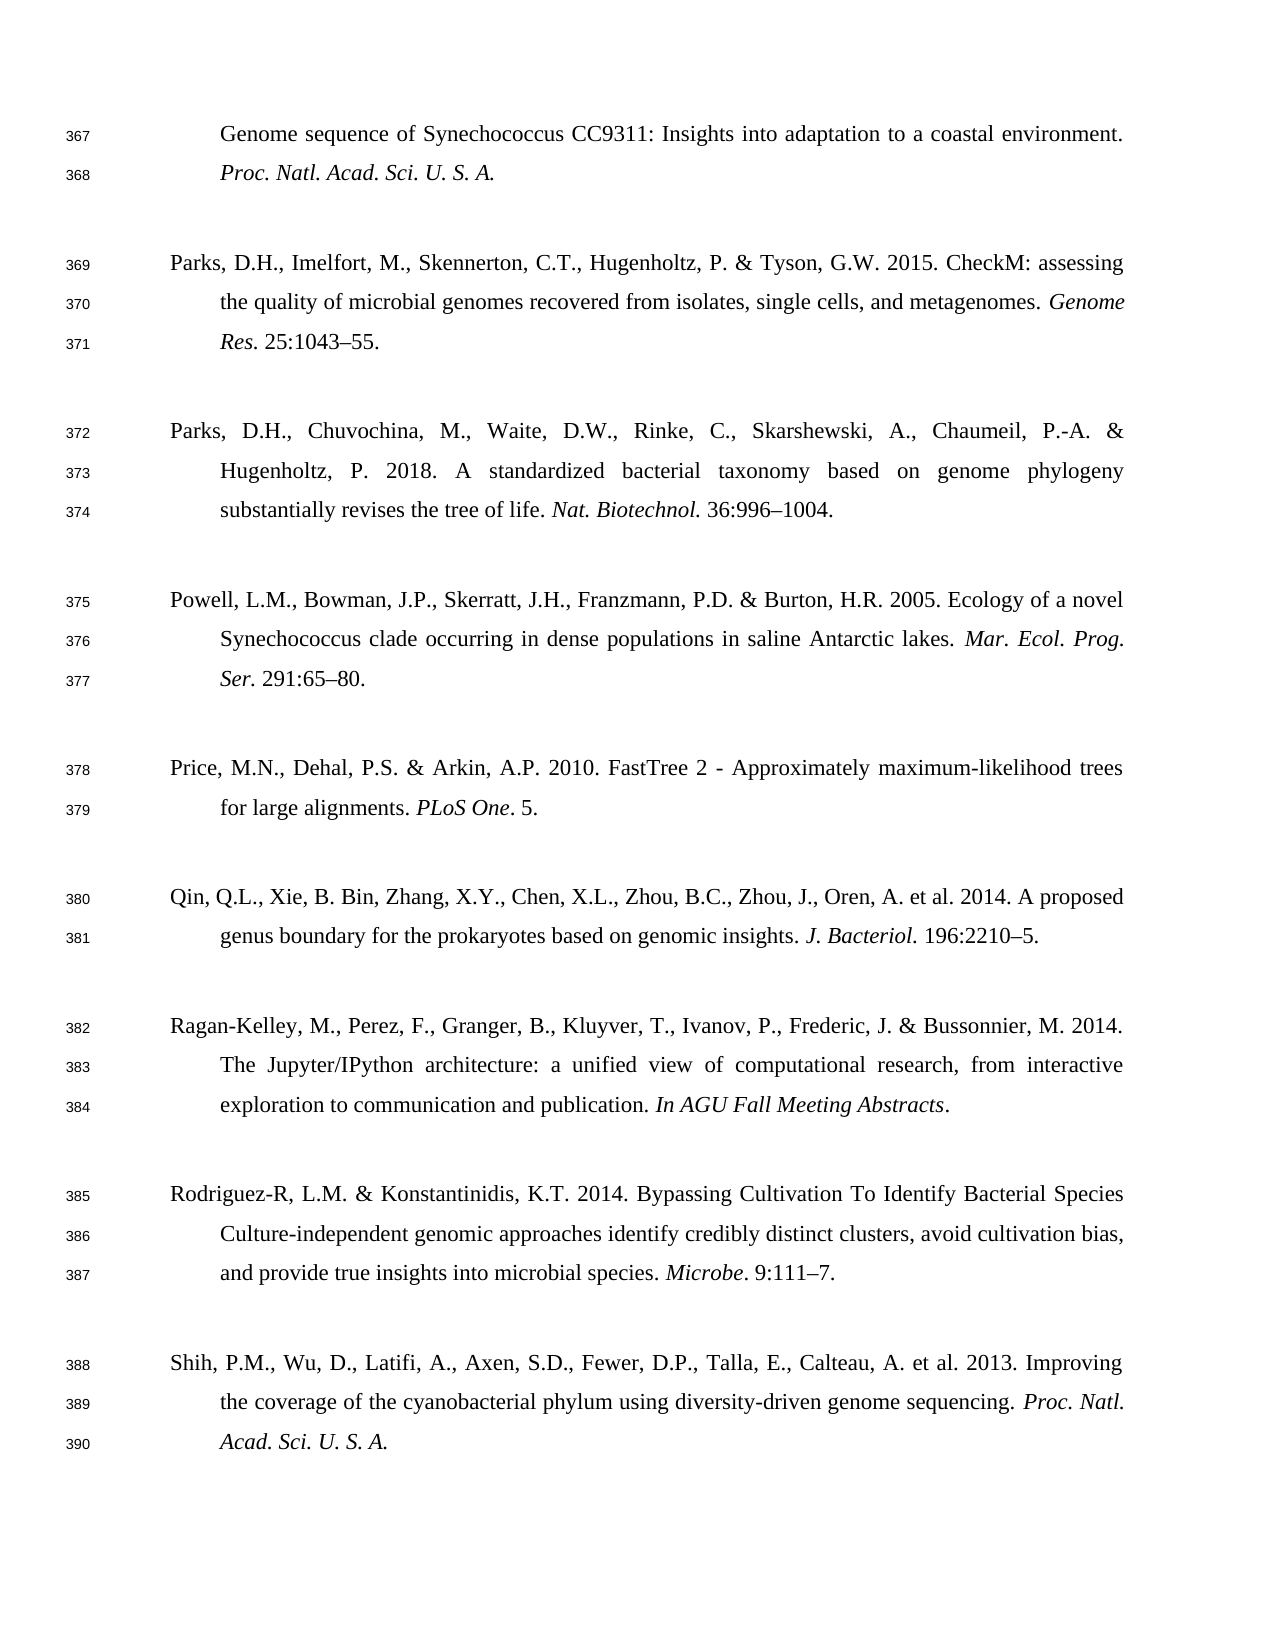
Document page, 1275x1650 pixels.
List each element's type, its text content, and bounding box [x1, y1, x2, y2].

text Parks, D.H., Imelfort, M., Skennerton, C.T., Hugenholtz, P. & Tyson, G.W. 2015. CheckM: assessing the quality of microbial genomes recovered from isolates, single cells, and metagenomes. Genome Res. 25:1043–55. [170, 249, 1125, 354]
text Ragan-Kelley, M., Perez, F., Granger, B., Kluyver, T., Ivanov, P., Frederic, J. & Bussonnier, M. 2014. The Jupyter/IPython architecture: a unified view of computational research, from interactive exploration to communication and publication. In AGU Fall Meeting Abstracts. [170, 1012, 1125, 1117]
text Genome sequence of Synechococcus CC9311: Insights into adaptation to a coastal environment. Proc. Natl. Acad. Sci. U. S. A. [170, 120, 1125, 186]
text Qin, Q.L., Xie, B. Bin, Zhang, X.Y., Chen, X.L., Zhou, B.C., Zhou, J., Oren, A. et al. 2014. A proposed genus boundary for the prokaryotes based on genomic insights. J. Bacteriol. 196:2210–5. [170, 883, 1125, 949]
text Shih, P.M., Wu, D., Latifi, A., Axen, S.D., Fewer, D.P., Talla, E., Calteau, A. et al. 2013. Improving the coverage of the cyanobacterial phylum using diversity-driven genome sequencing. Proc. Natl. Acad. Sci. U. S. A. [170, 1349, 1125, 1454]
text Price, M.N., Dehal, P.S. & Arkin, A.P. 2010. FastTree 2 - Approximately maximum-likelihood trees for large alignments. PLoS One. 5. [170, 754, 1125, 820]
text Powell, L.M., Bowman, J.P., Skerratt, J.H., Franzmann, P.D. & Burton, H.R. 2005. Ecology of a novel Synechococcus clade occurring in dense populations in saline Antarctic lakes. Mar. Ecol. Prog. Ser. 291:65–80. [170, 586, 1125, 691]
text Rodriguez-R, L.M. & Konstantinidis, K.T. 2014. Bypassing Cultivation To Identify Bacterial Species Culture-independent genomic approaches identify credibly distinct clusters, avoid cultivation bias, and provide true insights into microbial species. Microbe. 9:111–7. [170, 1181, 1125, 1286]
text Parks, D.H., Chuvochina, M., Waite, D.W., Rinke, C., Skarshewski, A., Chaumeil, P.-A. & Hugenholtz, P. 2018. A standardized bacterial taxonomy based on genome phylogeny substantially revises the tree of life. Nat. Biotechnol. 36:996–1004. [170, 417, 1125, 523]
